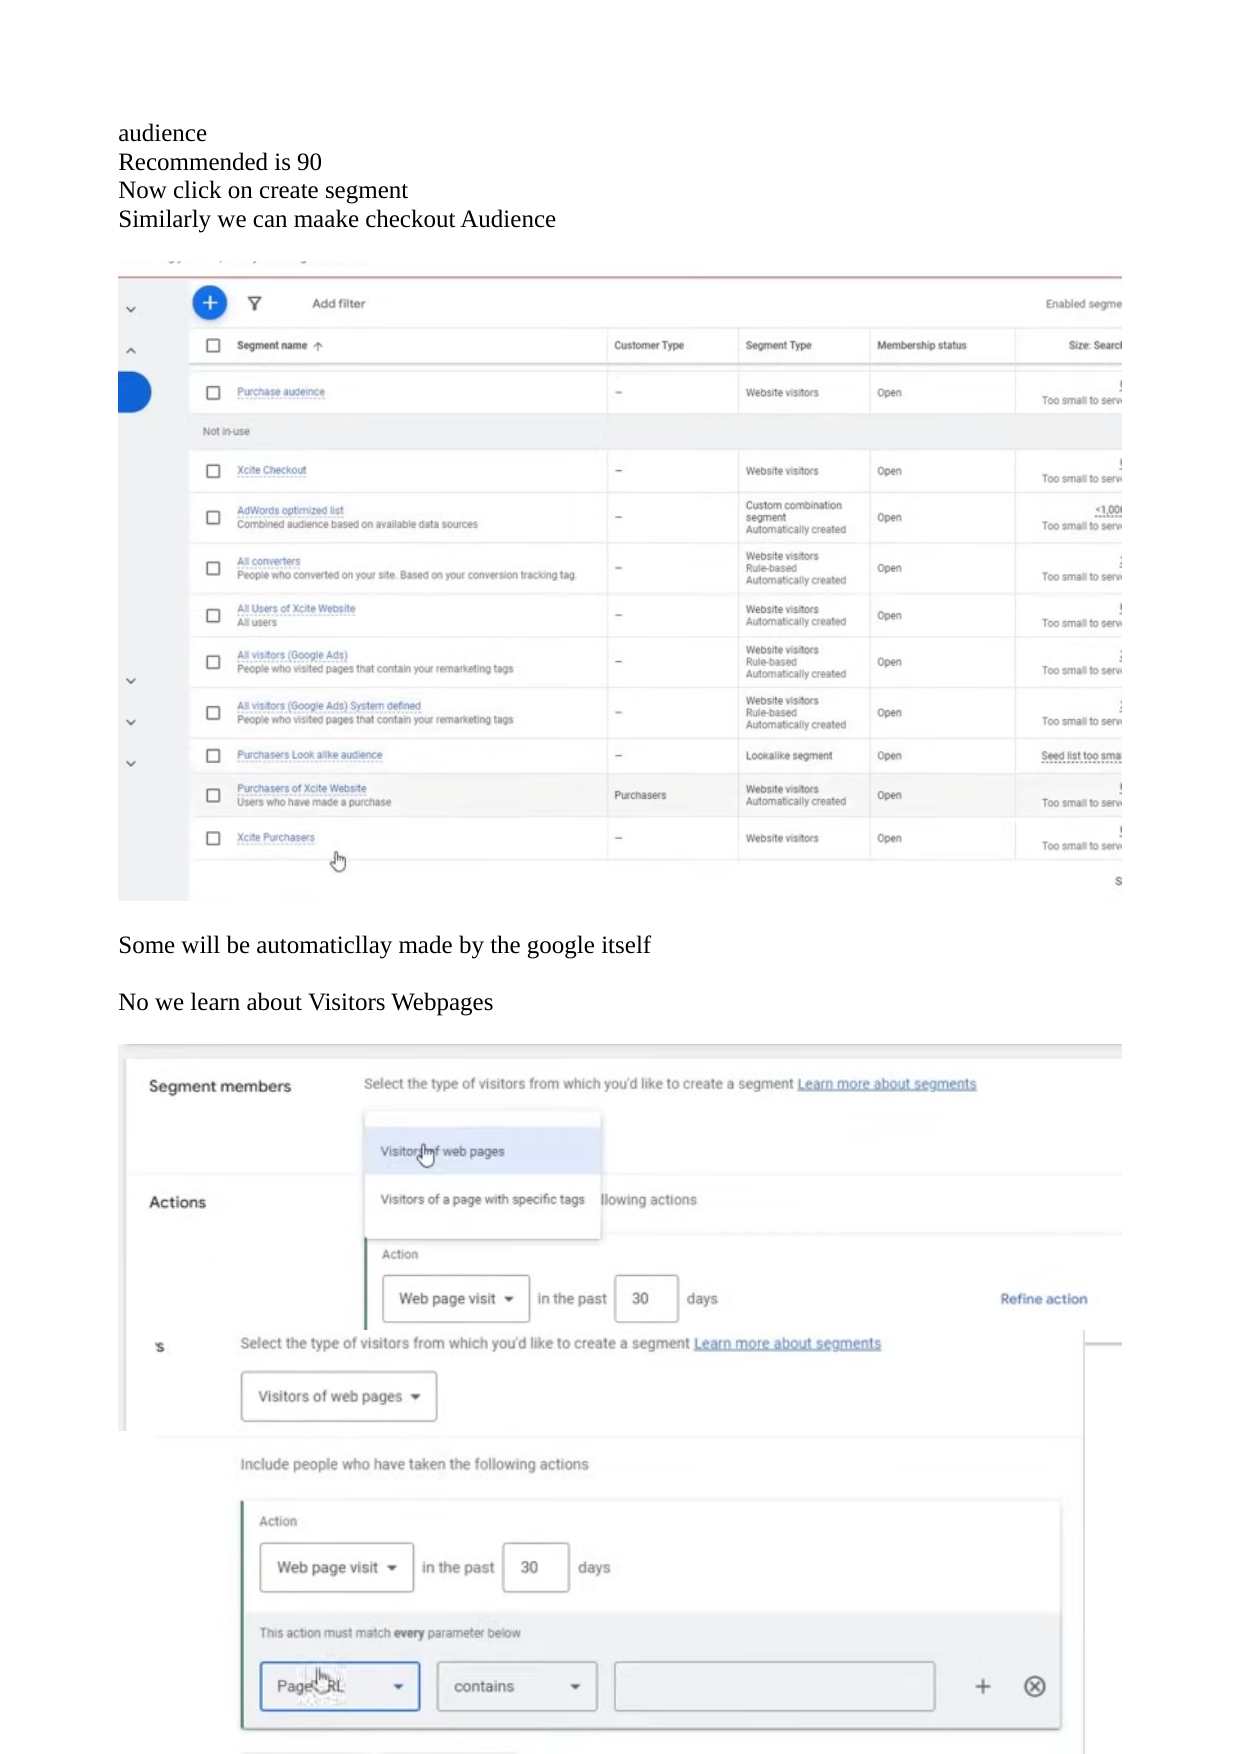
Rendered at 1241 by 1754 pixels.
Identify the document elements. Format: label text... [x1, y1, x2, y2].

text Similarly we can maake checkout Audience [118, 204, 1122, 233]
picture [118, 261, 1122, 901]
text Some will be automaticllay made by the google itself [118, 930, 1122, 958]
text Now click on create segment [118, 176, 1122, 204]
text No we learn about Visitors Webpages [118, 987, 1122, 1016]
text audience [118, 118, 1122, 147]
picture [118, 1044, 1122, 1754]
text Recommended is 90 [118, 147, 1122, 176]
